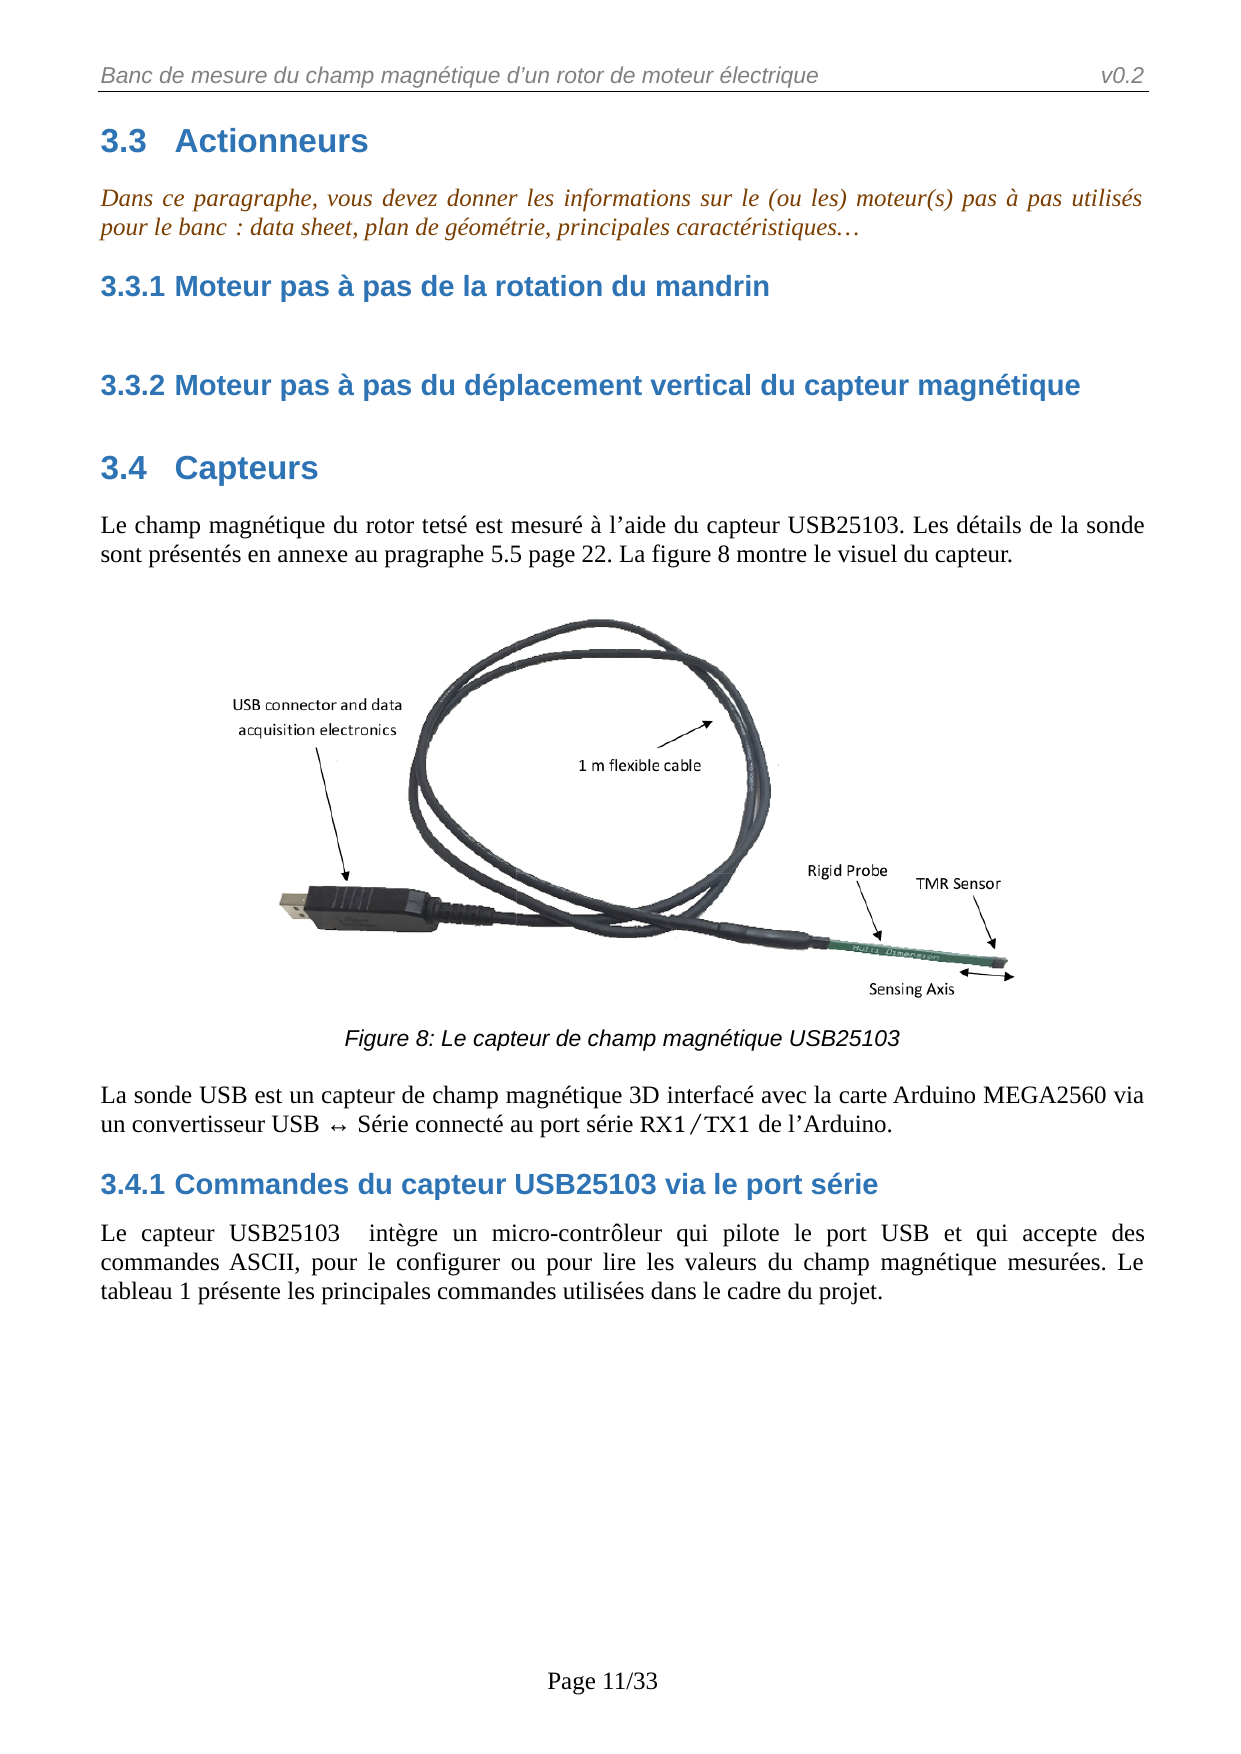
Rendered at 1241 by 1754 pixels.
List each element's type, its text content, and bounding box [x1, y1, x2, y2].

text Le capteur USB25103 intègre un micro-contrôleur qui pilote le port USB et qui accepte des commandes ASCII, pour le configurer ou pour lire les valeurs du champ magnétique mesurées. Le tableau 1 présente les principales commandes utilisées dans le cadre du projet. [100, 1218, 1146, 1304]
text Figure 8: Le capteur de champ magnétique USB25103 [221, 609, 1025, 1051]
subtitle Capteurs [100, 448, 1146, 486]
picture [225, 596, 1021, 1013]
subtitle Moteur pas à pas de la rotation du mandrin [100, 269, 1146, 303]
subtitle Actionneurs [100, 121, 1146, 159]
subtitle Commandes du capteur USB25103 via le port série [100, 1167, 1146, 1201]
text La sonde USB est un capteur de champ magnétique 3D interfacé avec la carte Arduino MEGA2560 via un convertisseur USB ↔ Série connecté au port série RX1/TX1 de l’Arduino. [100, 1080, 1146, 1138]
text Le champ magnétique du rotor tetsé est mesuré à l’aide du capteur USB25103. Les détails de la sonde sont présentés en annexe au pragraphe 5.5 page 22. La figure 8 montre le visuel du capteur. [100, 510, 1146, 568]
text Dans ce paragraphe, vous devez donner les informations sur le (ou les) moteur(s) pas à pas utilisés pour le banc : data sheet, plan de géométrie, principales caractéristiques… [100, 183, 1146, 240]
subtitle Moteur pas à pas du déplacement vertical du capteur magnétique [100, 368, 1146, 402]
